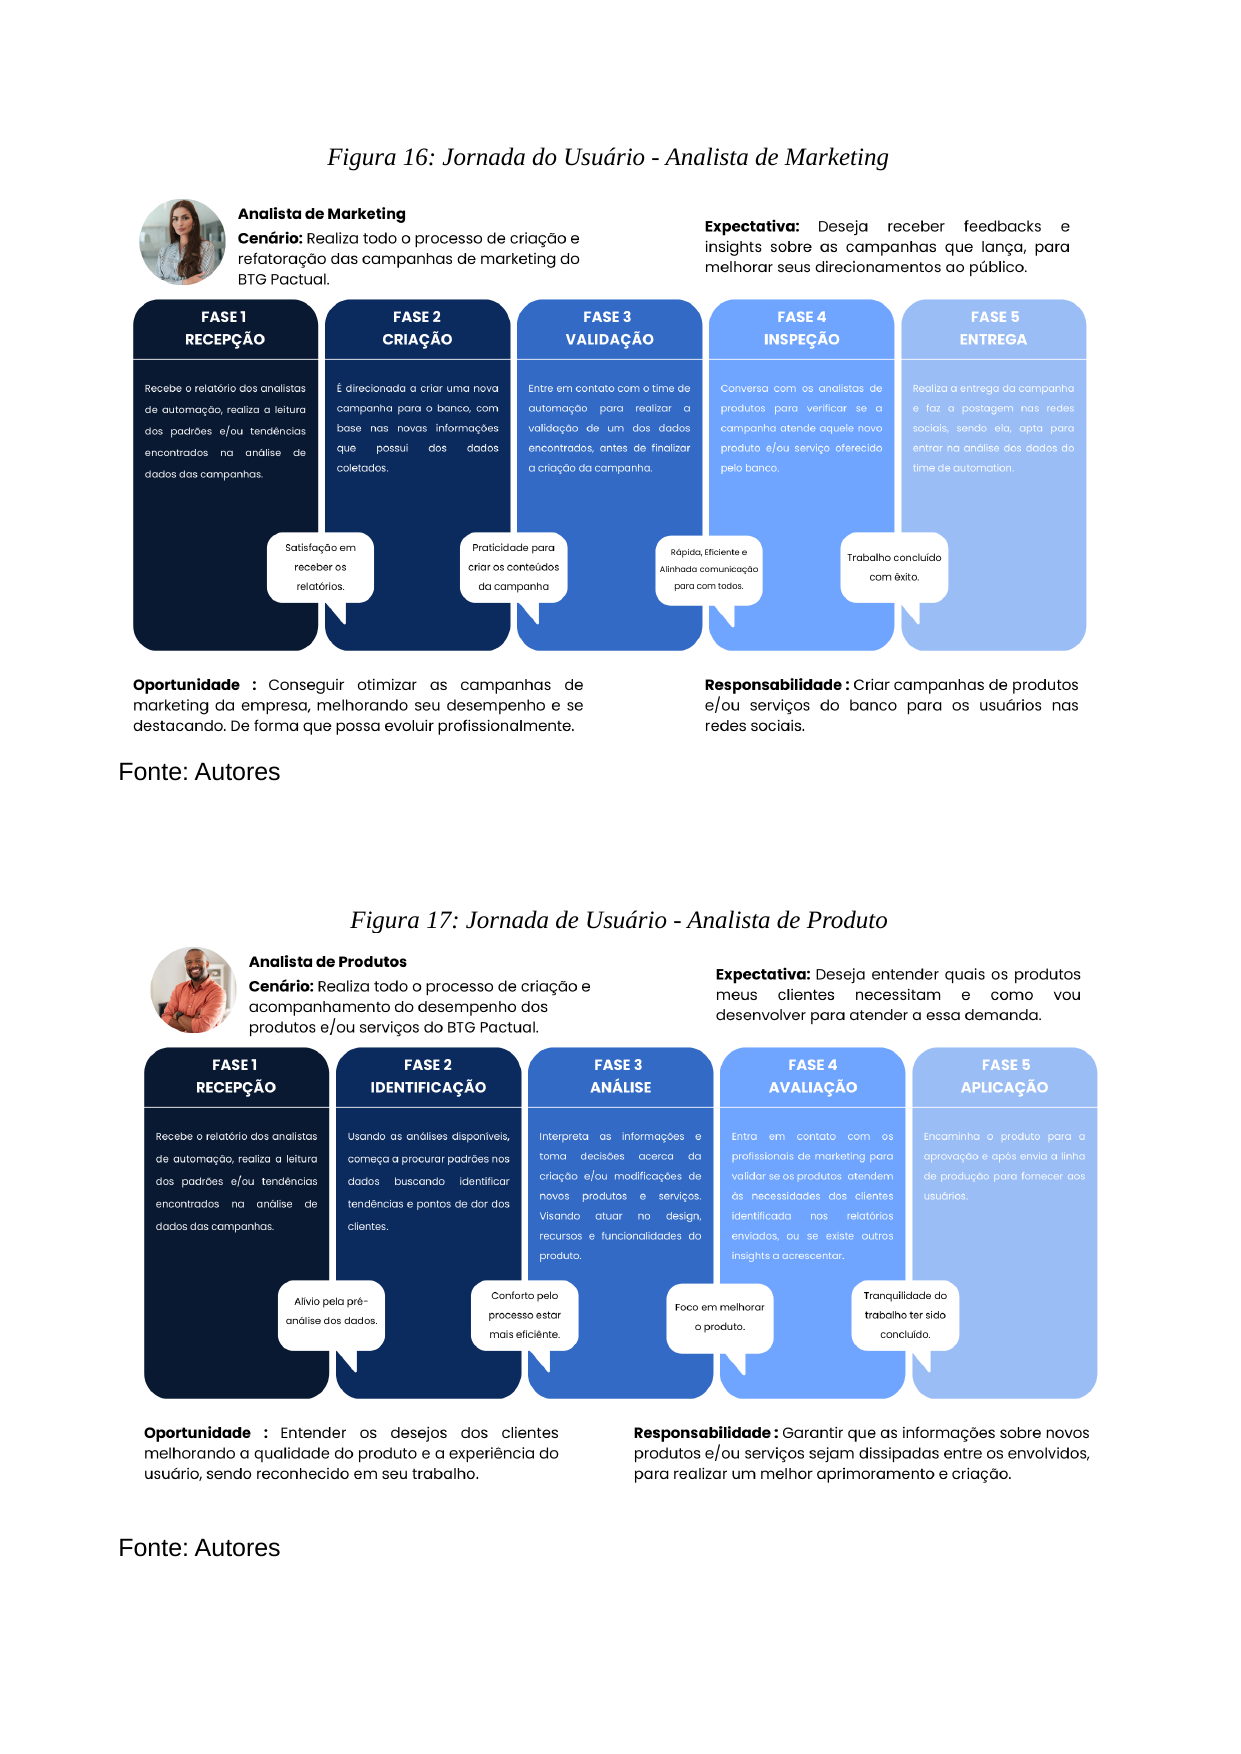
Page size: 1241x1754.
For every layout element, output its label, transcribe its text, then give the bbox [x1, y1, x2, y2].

picture [118, 933, 1123, 1499]
picture [107, 186, 1112, 751]
text Fonte: Autores [107, 118, 1122, 786]
text Fonte: Autores [118, 1499, 1122, 1562]
text Figura 16: Jornada do Usuário - Analista de Marketing [107, 142, 1111, 170]
text [118, 872, 1122, 905]
text Figura 17: Jornada de Usuário - Analista de Produto [118, 905, 1122, 933]
